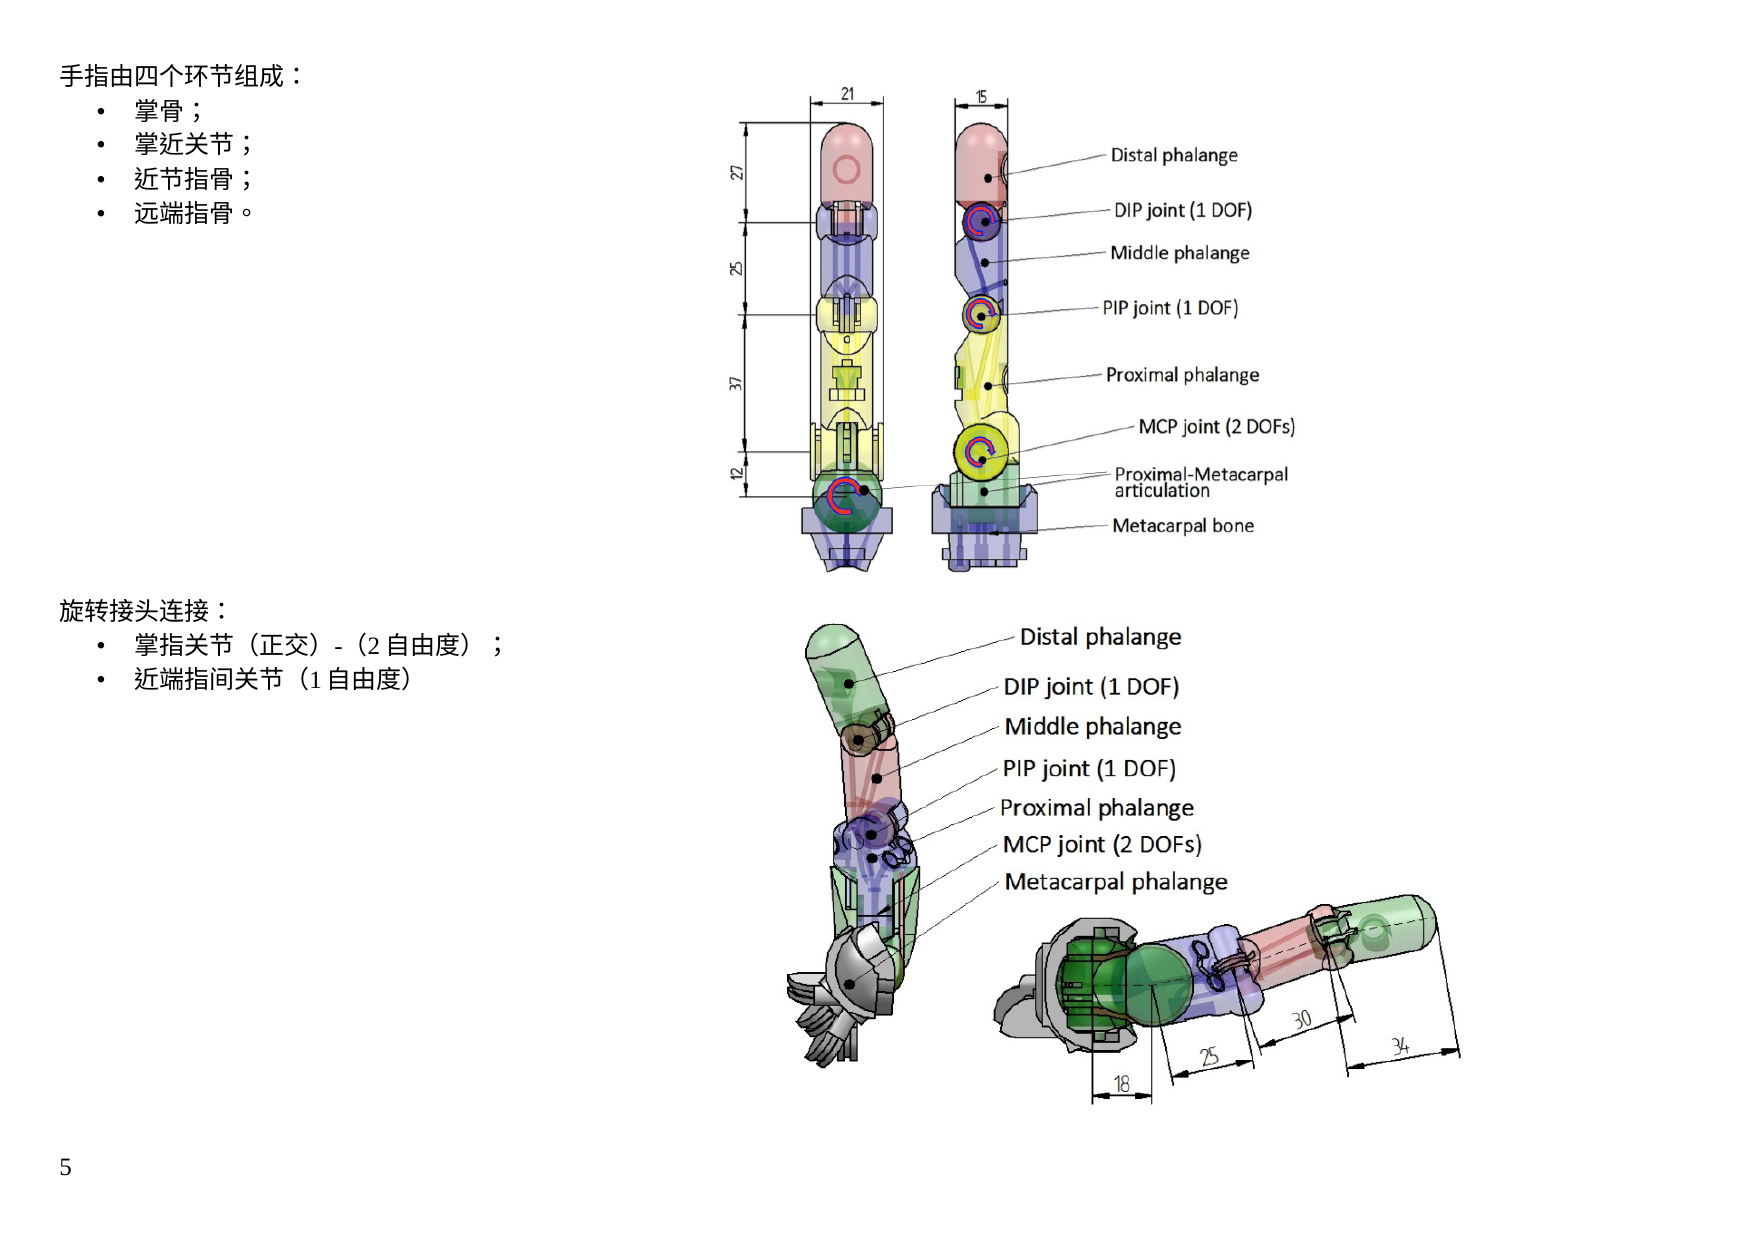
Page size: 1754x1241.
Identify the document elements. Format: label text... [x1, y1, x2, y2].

table_cell [1339, 59, 1695, 593]
table_cell [1509, 594, 1695, 1117]
table_cell 旋转接头连接： 掌指关节（正交）-（2自由度）； 近端指间关节（1自由度） [59, 594, 679, 1117]
table_cell 手指由四个环节组成： 掌骨； 掌近关节； 近节指骨； 远端指骨。 [59, 59, 679, 593]
table_cell [679, 59, 701, 593]
picture [701, 59, 1509, 1117]
table_cell [679, 594, 701, 1117]
